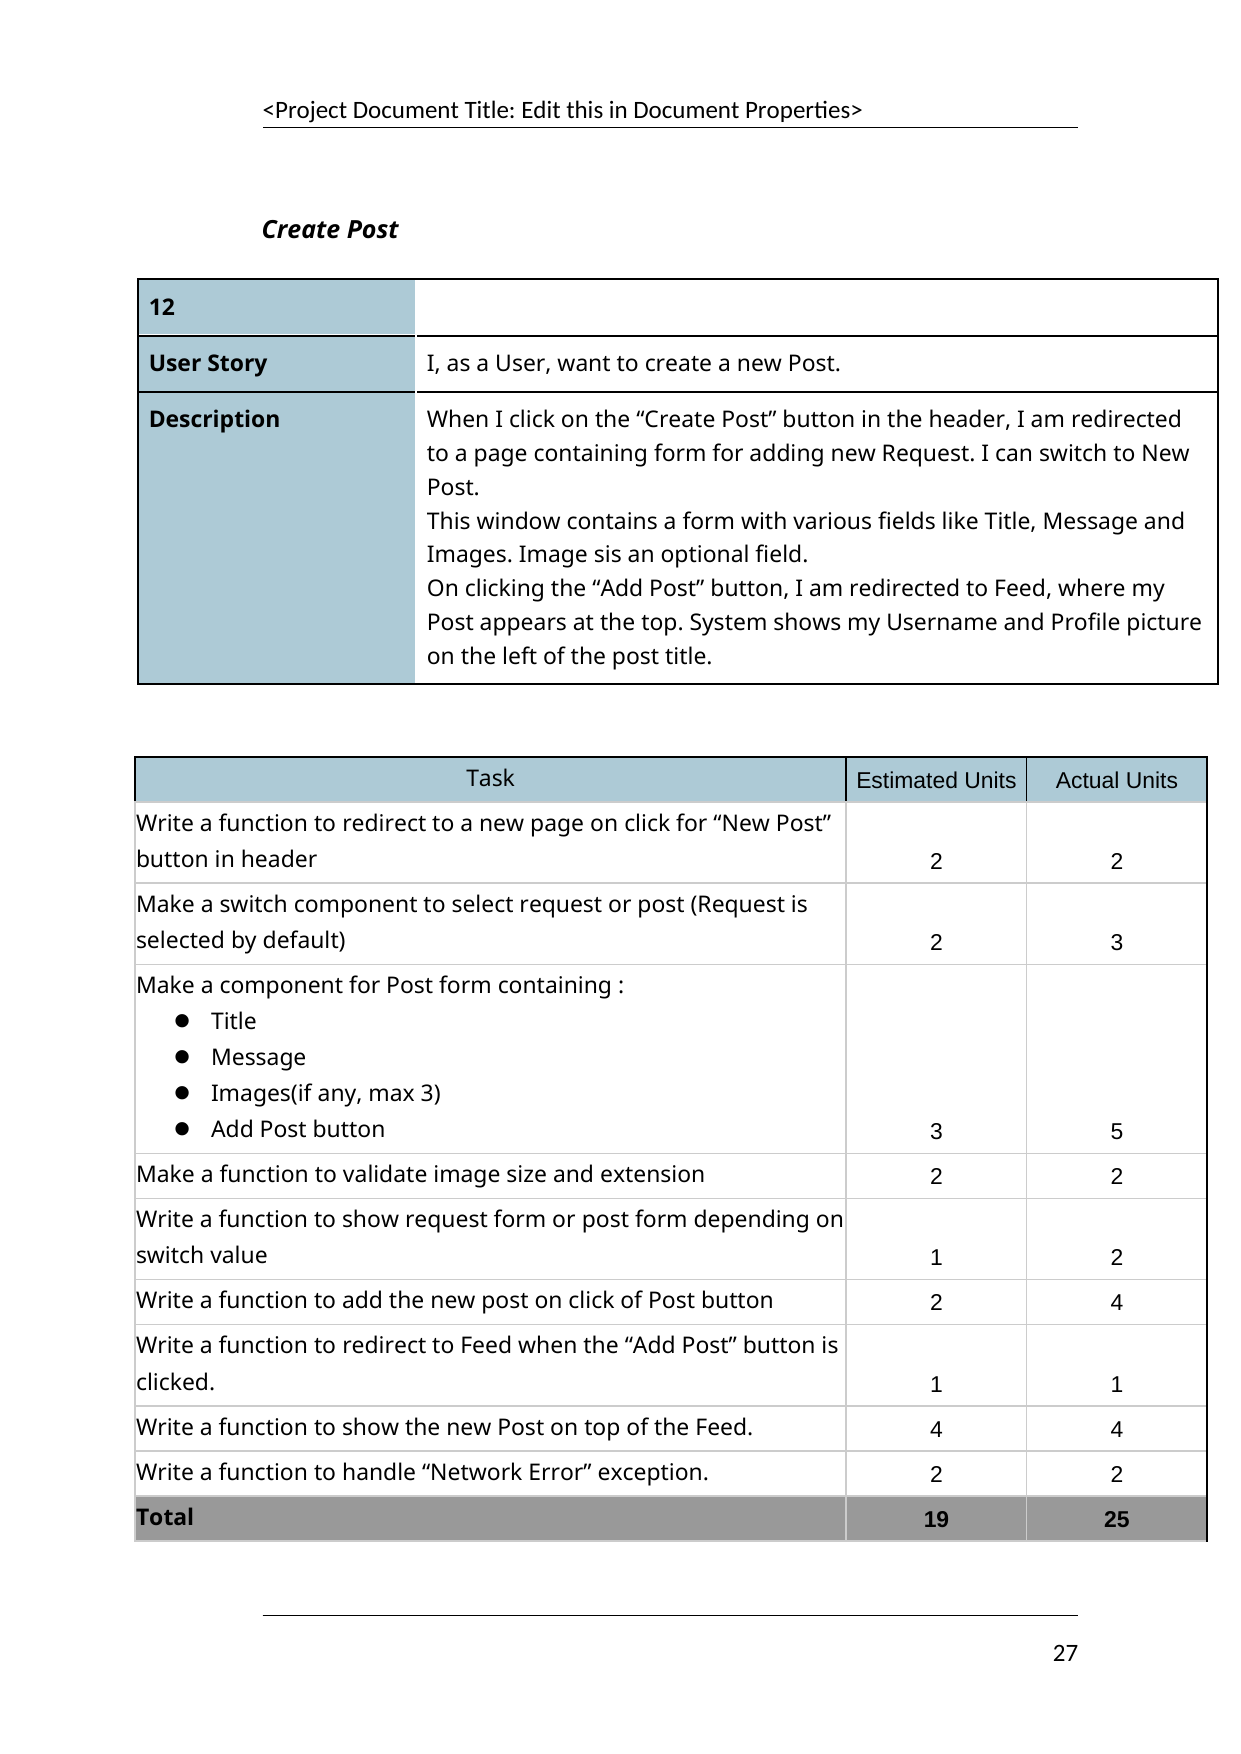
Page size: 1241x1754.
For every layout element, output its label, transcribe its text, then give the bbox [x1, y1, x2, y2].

table_cell 4 [1027, 1280, 1206, 1324]
table_cell Write a function to redirect to Feed when the “Add Post” button is clicked. [136, 1325, 845, 1405]
table_cell 2 [1027, 1199, 1206, 1279]
table_cell 2 [1027, 803, 1206, 882]
table_header Task [136, 758, 845, 801]
table_cell Write a function to add the new post on click of Post button [136, 1280, 845, 1324]
table_cell 1 [1027, 1325, 1206, 1405]
table_cell User Story [139, 337, 415, 391]
table_cell Write a function to show the new Post on top of the Feed. [136, 1407, 845, 1450]
table_cell 1 [847, 1325, 1026, 1405]
table_cell 1 [847, 1199, 1026, 1279]
table_cell Make a component for Post form containing : Title Message Images(if any, max 3) Add Post button [136, 965, 845, 1152]
table_cell 2 [847, 884, 1026, 964]
table_header Actual Units [1027, 758, 1206, 801]
table_cell 2 [847, 803, 1026, 882]
table_cell Total [136, 1497, 845, 1540]
table_cell 3 [847, 965, 1026, 1152]
table_cell Write a function to show request form or post form depending on switch value [136, 1199, 845, 1279]
table_cell 19 [847, 1497, 1026, 1540]
table_cell 2 [847, 1452, 1026, 1495]
table_cell 4 [847, 1407, 1026, 1450]
table_header Estimated Units [847, 758, 1026, 801]
table_cell 4 [1027, 1407, 1206, 1450]
table_cell Make a function to validate image size and extension [136, 1154, 845, 1197]
table_cell 3 [1027, 884, 1206, 964]
table_cell 2 [847, 1280, 1026, 1324]
table_cell Write a function to redirect to a new page on click for “New Post” button in header [136, 803, 845, 882]
table_cell Description [139, 393, 415, 683]
table_cell 5 [1027, 965, 1206, 1152]
table_cell Make a switch component to select request or post (Request is selected by default) [136, 884, 845, 964]
table_cell When I click on the “Create Post” button in the header, I am redirected to a page containing form for adding new Request. I can switch to New Post. This window contains a form with various fields like Title, Message and Images. Image sis an optional field. On clicking the “Add Post” button, I am redirected to Feed, where my Post appears at the top. System shows my Username and Profile picture on the left of the post title. [417, 393, 1217, 683]
table_header 12 [139, 280, 415, 334]
table_cell Write a function to handle “Network Error” exception. [136, 1452, 845, 1495]
table_cell 2 [1027, 1154, 1206, 1197]
table_cell 2 [1027, 1452, 1206, 1495]
table_cell I, as a User, want to create a new Post. [417, 337, 1217, 391]
table_cell 2 [847, 1154, 1026, 1197]
table_header [417, 280, 1217, 334]
subtitle Create Post [261, 195, 1078, 245]
table_cell 25 [1027, 1497, 1206, 1540]
